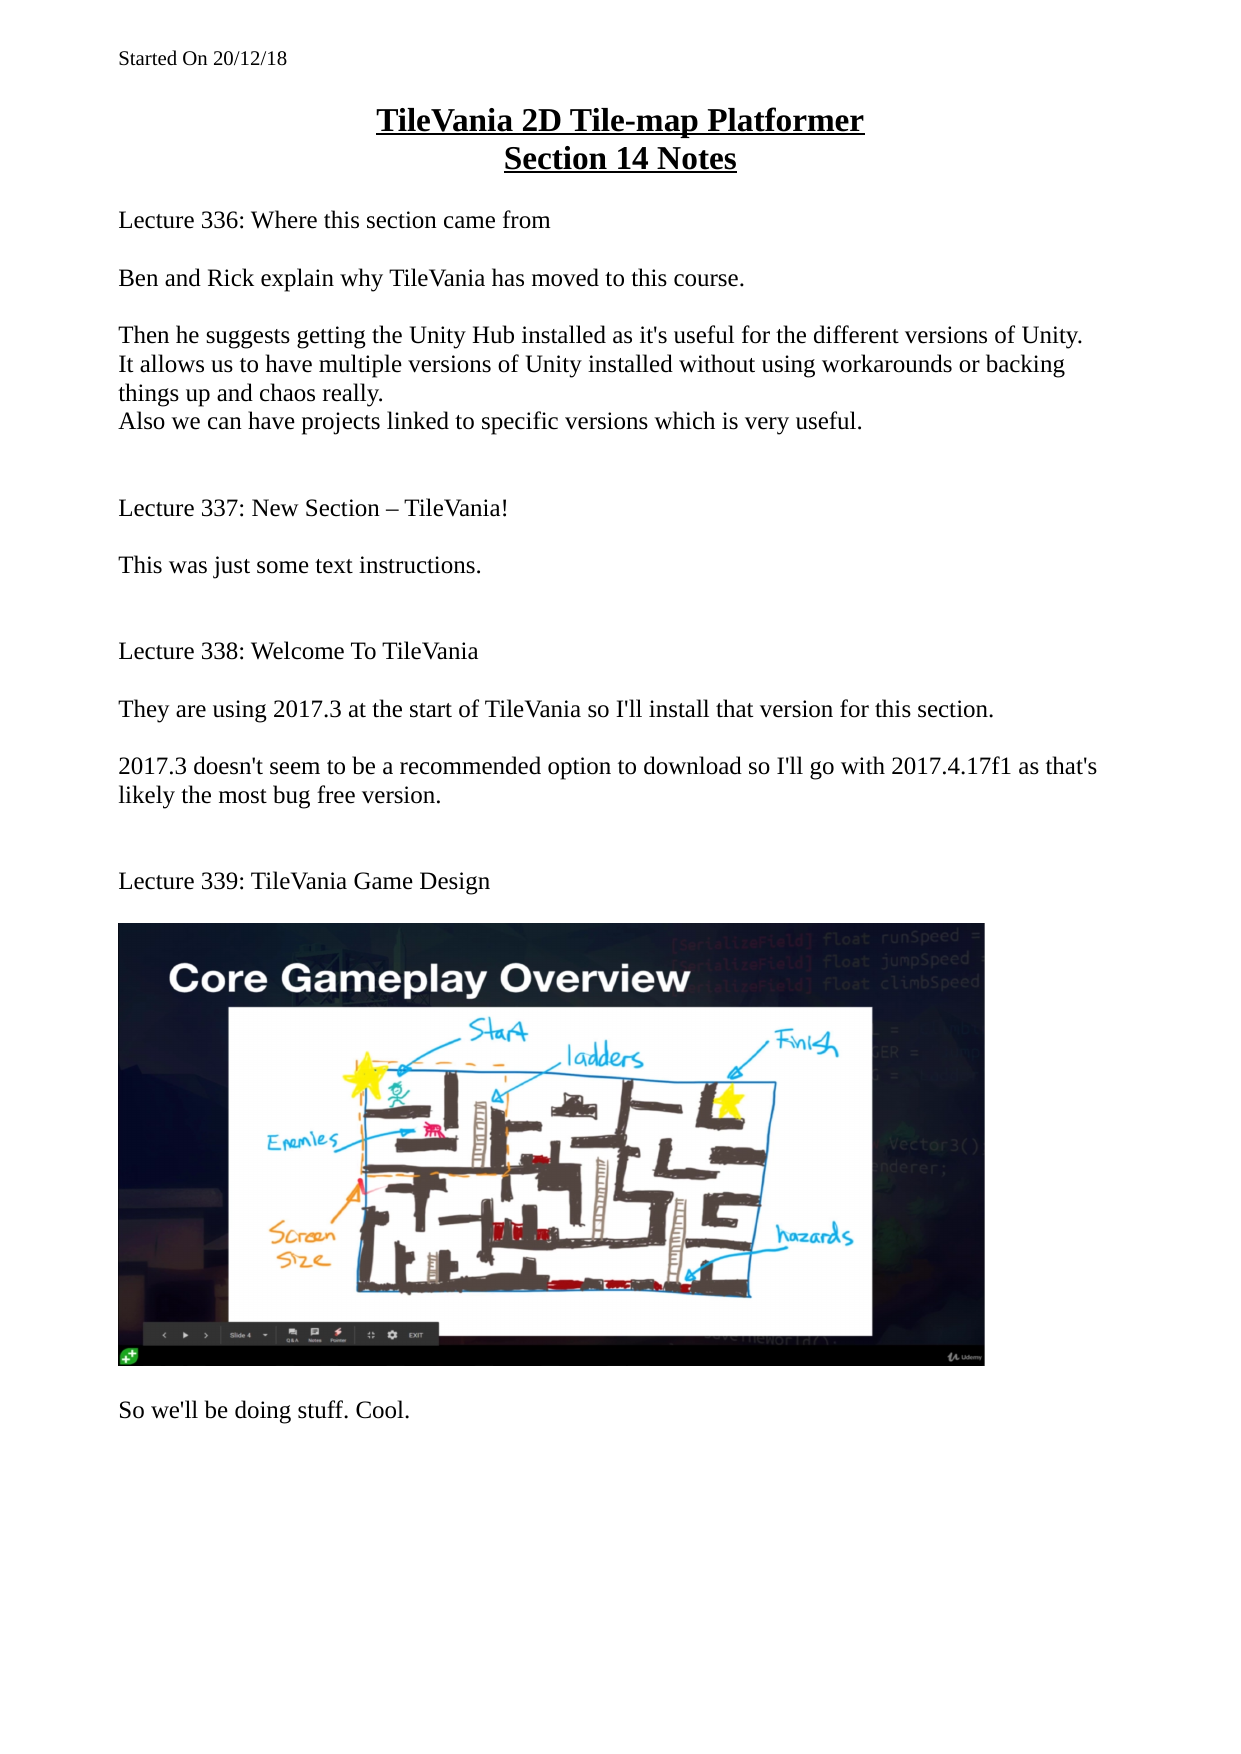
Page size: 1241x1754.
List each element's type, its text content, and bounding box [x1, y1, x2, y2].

text Lecture 338: Welcome To TileVania [118, 636, 1122, 665]
text They are using 2017.3 at the start of TileVania so I'll install that version for this section. [118, 694, 1122, 723]
text Lecture 337: New Section – TileVania! [118, 493, 1122, 521]
text Section 14 Notes [118, 138, 1122, 176]
text Lecture 339: TileVania Game Design [118, 866, 1122, 895]
text Also we can have projects linked to specific versions which is very useful. [118, 406, 1122, 435]
picture [118, 923, 985, 1366]
text TileVania 2D Tile-map Platformer [118, 100, 1122, 138]
text Lecture 336: Where this section came from Ben and Rick explain why TileVania has moved to this course. [118, 205, 1122, 291]
text 2017.3 doesn't seem to be a recommended option to download so I'll go with 2017.4.17f1 as that's likely the most bug free version. [118, 751, 1122, 809]
text It allows us to have multiple versions of Unity installed without using workarounds or backing things up and chaos really. [118, 349, 1122, 406]
text This was just some text instructions. [118, 550, 1122, 579]
text So we'll be doing stuff. Cool. [118, 1395, 1122, 1423]
text Then he suggests getting the Unity Hub installed as it's useful for the different versions of Unity. [118, 320, 1122, 349]
